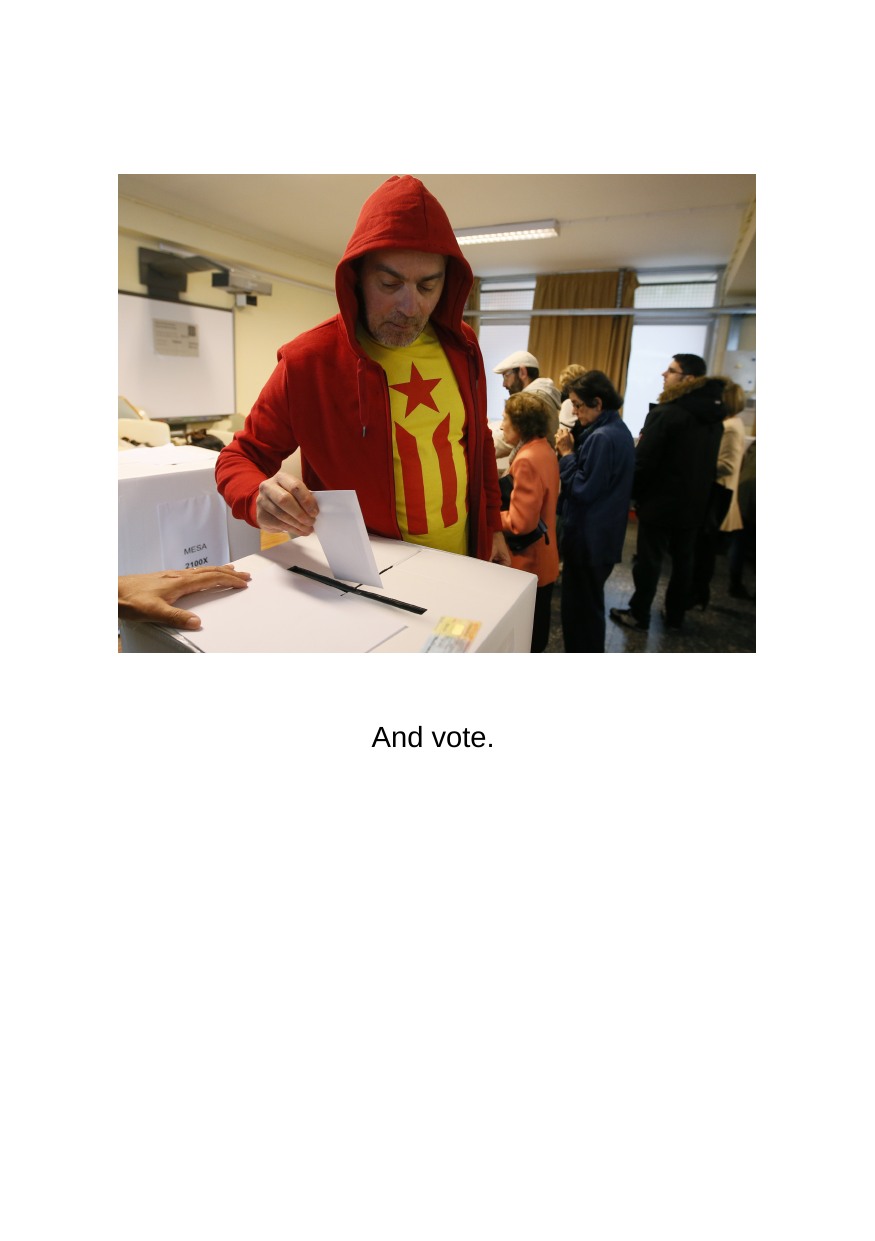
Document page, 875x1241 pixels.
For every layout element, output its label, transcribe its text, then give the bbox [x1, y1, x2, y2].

text And vote. [118, 720, 756, 753]
picture [118, 174, 756, 653]
